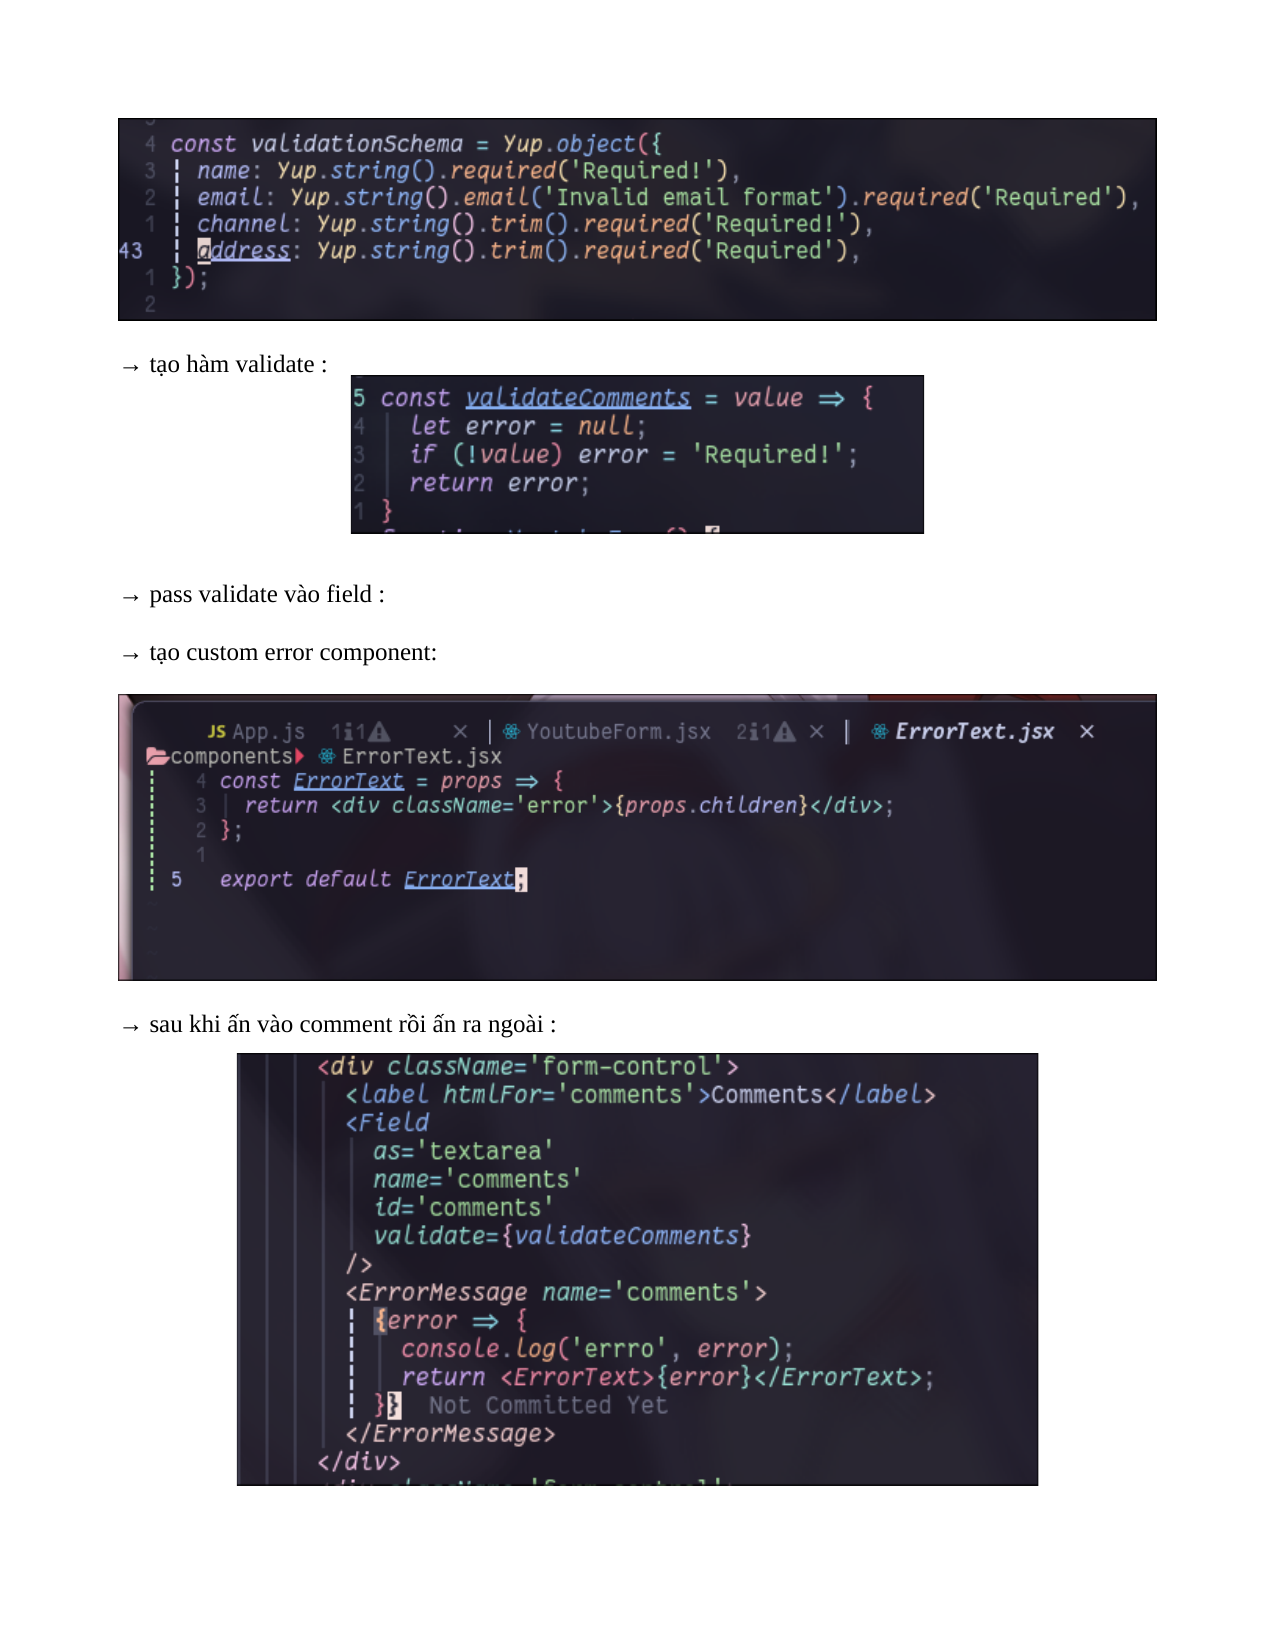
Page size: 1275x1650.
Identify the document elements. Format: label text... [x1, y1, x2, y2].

text → pass validate vào field : [118, 579, 1157, 608]
picture [118, 694, 1157, 981]
picture [236, 1053, 1039, 1486]
picture [350, 375, 925, 534]
picture [118, 118, 1157, 321]
text → tạo hàm validate : [118, 349, 1157, 378]
text → sau khi ấn vào comment rồi ấn ra ngoài : [118, 1009, 1157, 1038]
text → tạo custom error component: [118, 637, 1157, 666]
